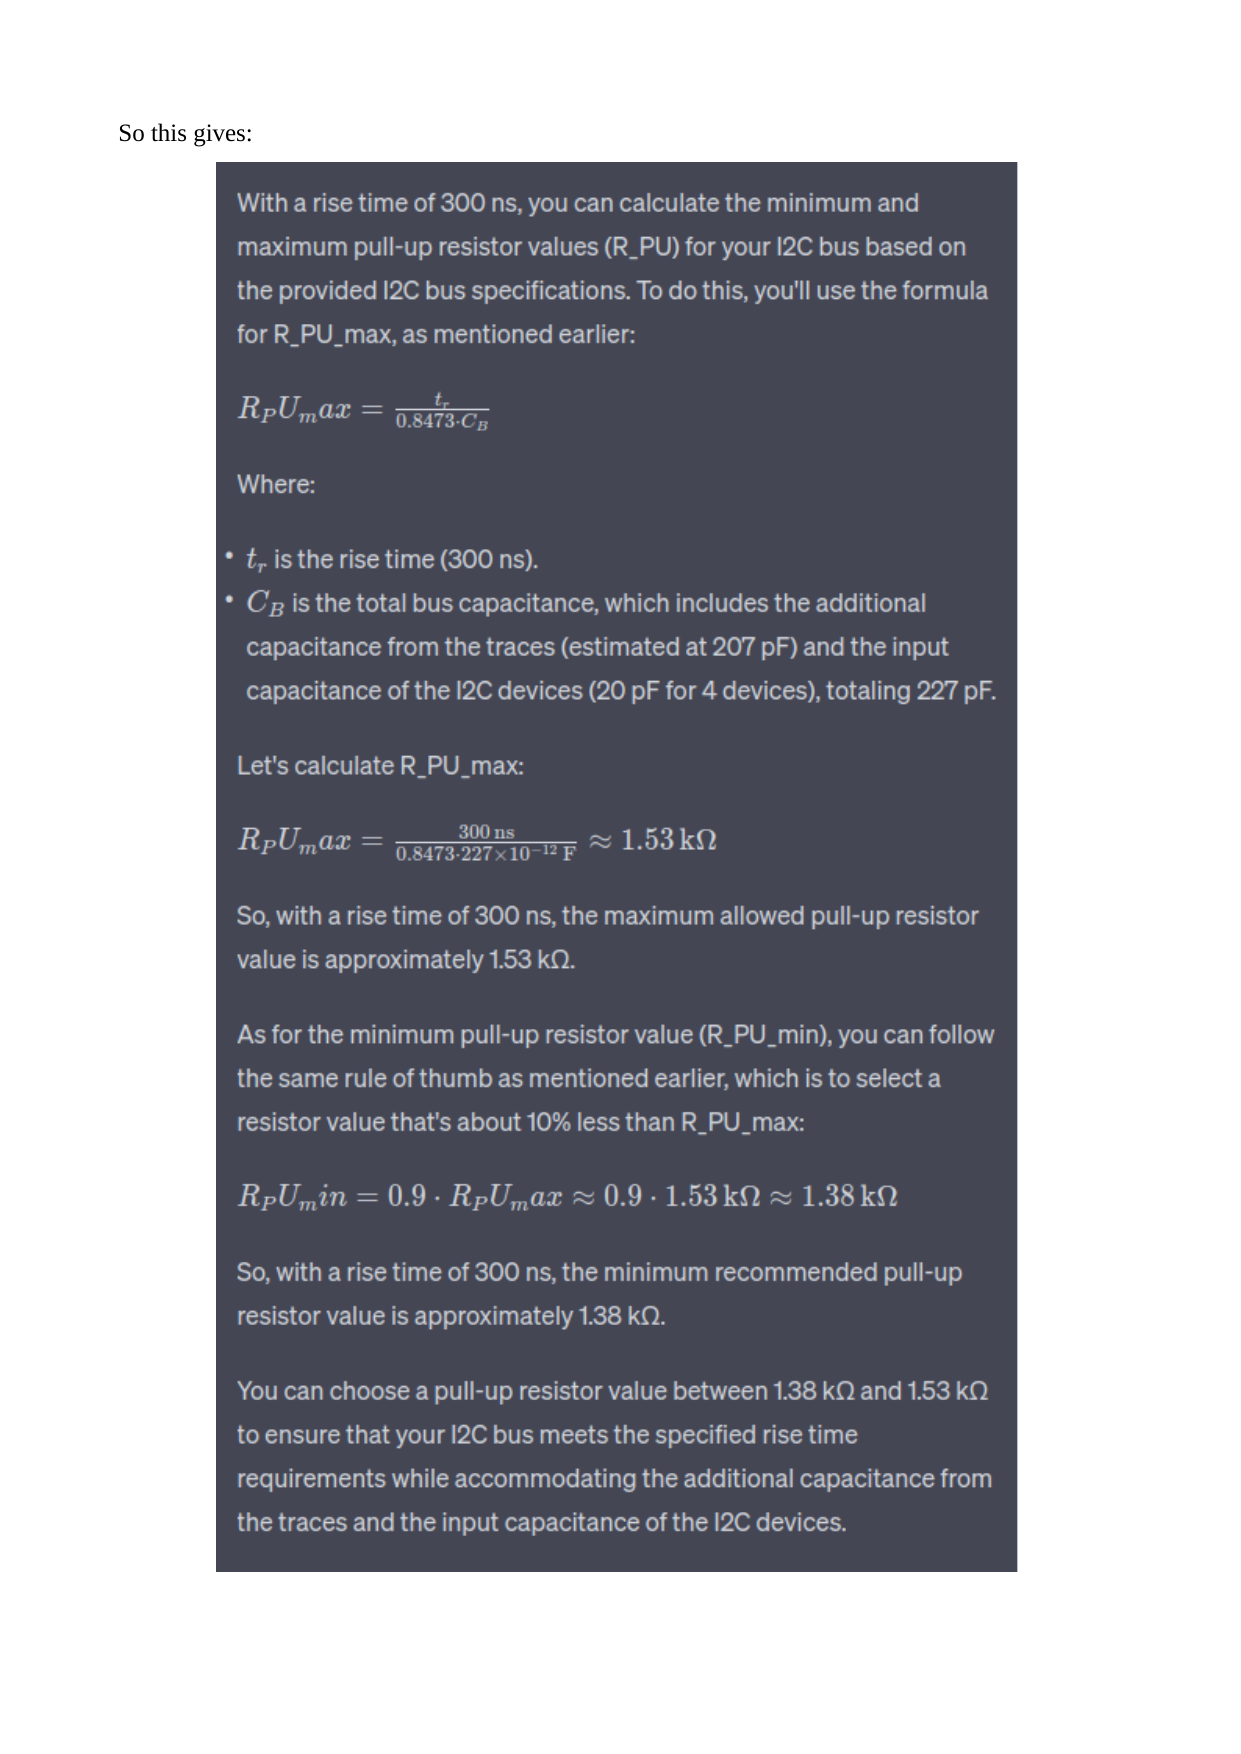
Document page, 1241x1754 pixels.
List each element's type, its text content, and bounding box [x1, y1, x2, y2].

picture [216, 162, 1018, 1572]
text So this gives: [118, 118, 1122, 1601]
